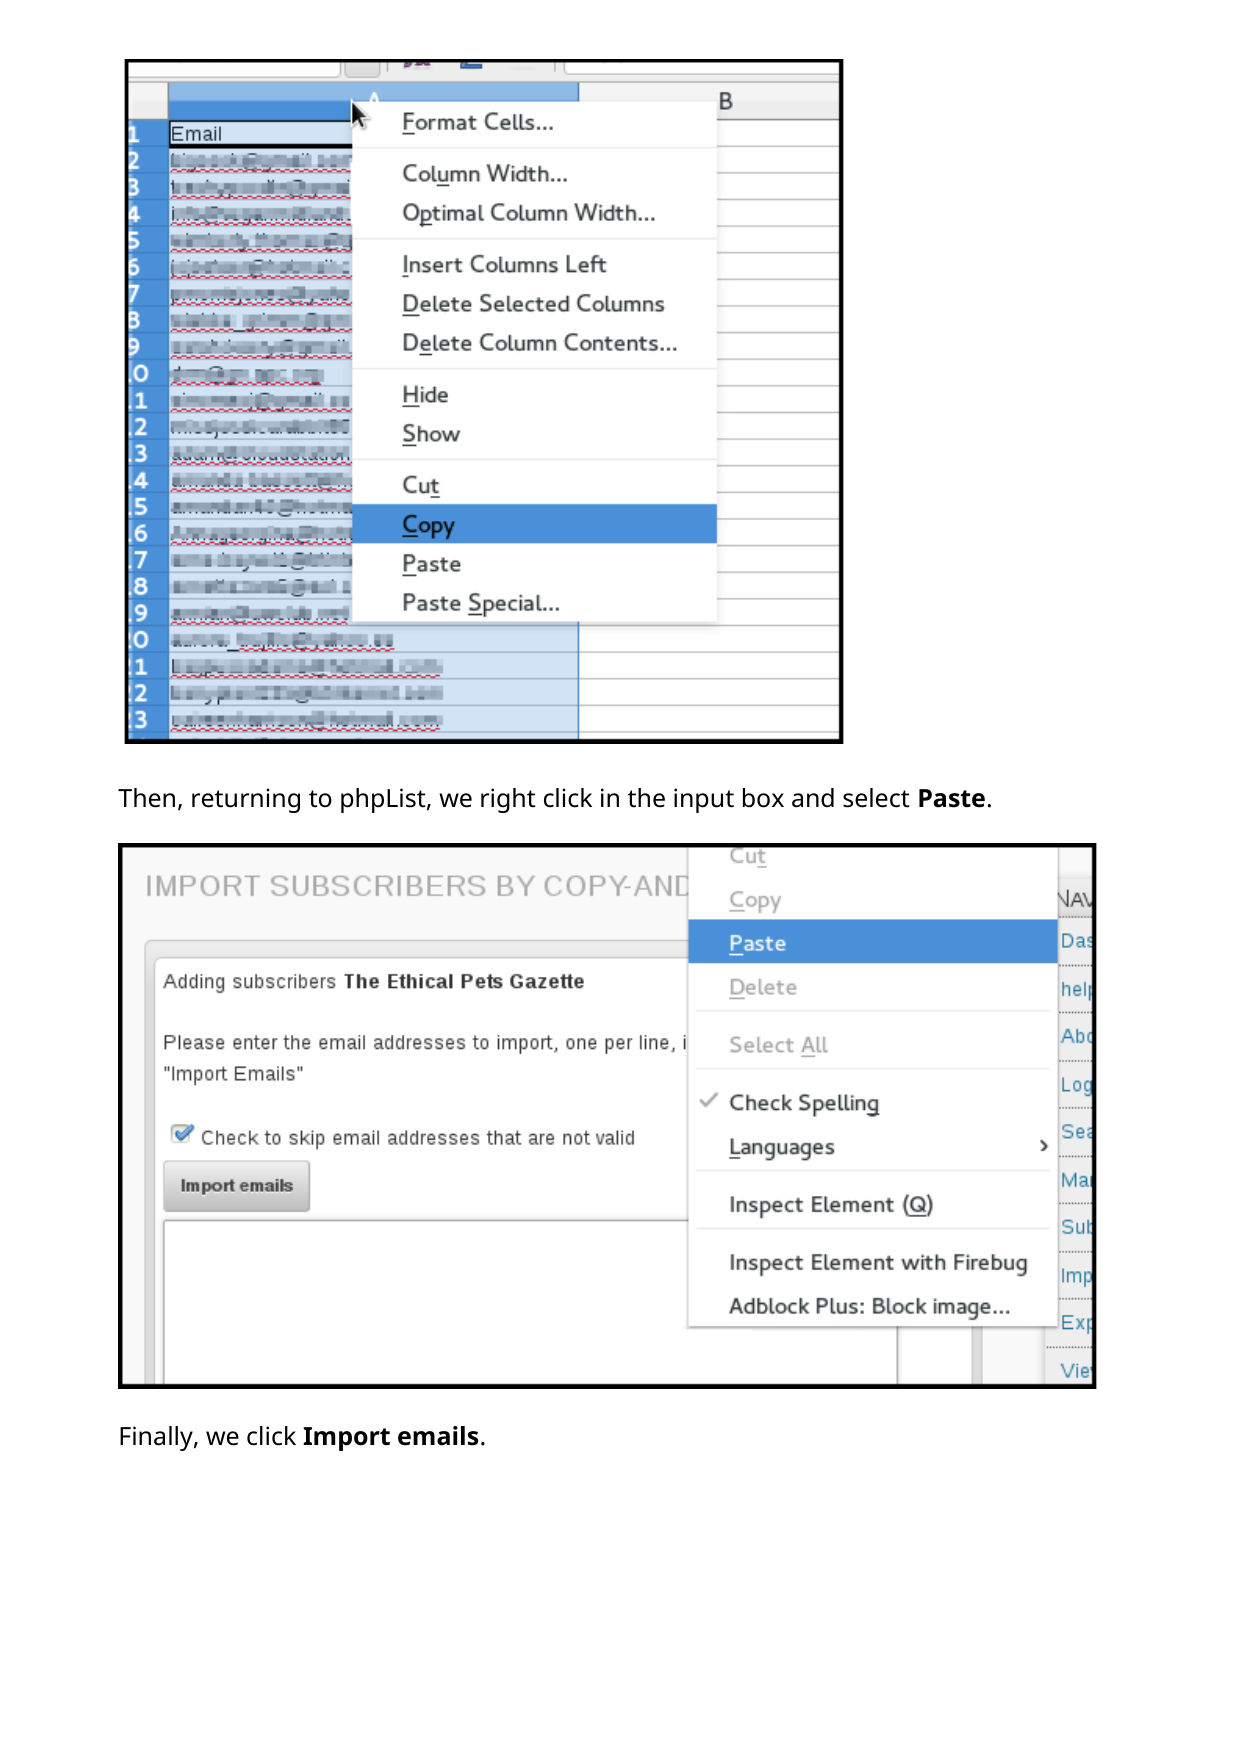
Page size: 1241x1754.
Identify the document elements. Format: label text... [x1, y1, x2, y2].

text Finally, we click Import emails. [118, 1418, 1181, 1453]
text Then, returning to phpList, we right click in the input box and select Paste. [118, 780, 1181, 814]
picture [118, 843, 1097, 1389]
picture [124, 59, 844, 744]
